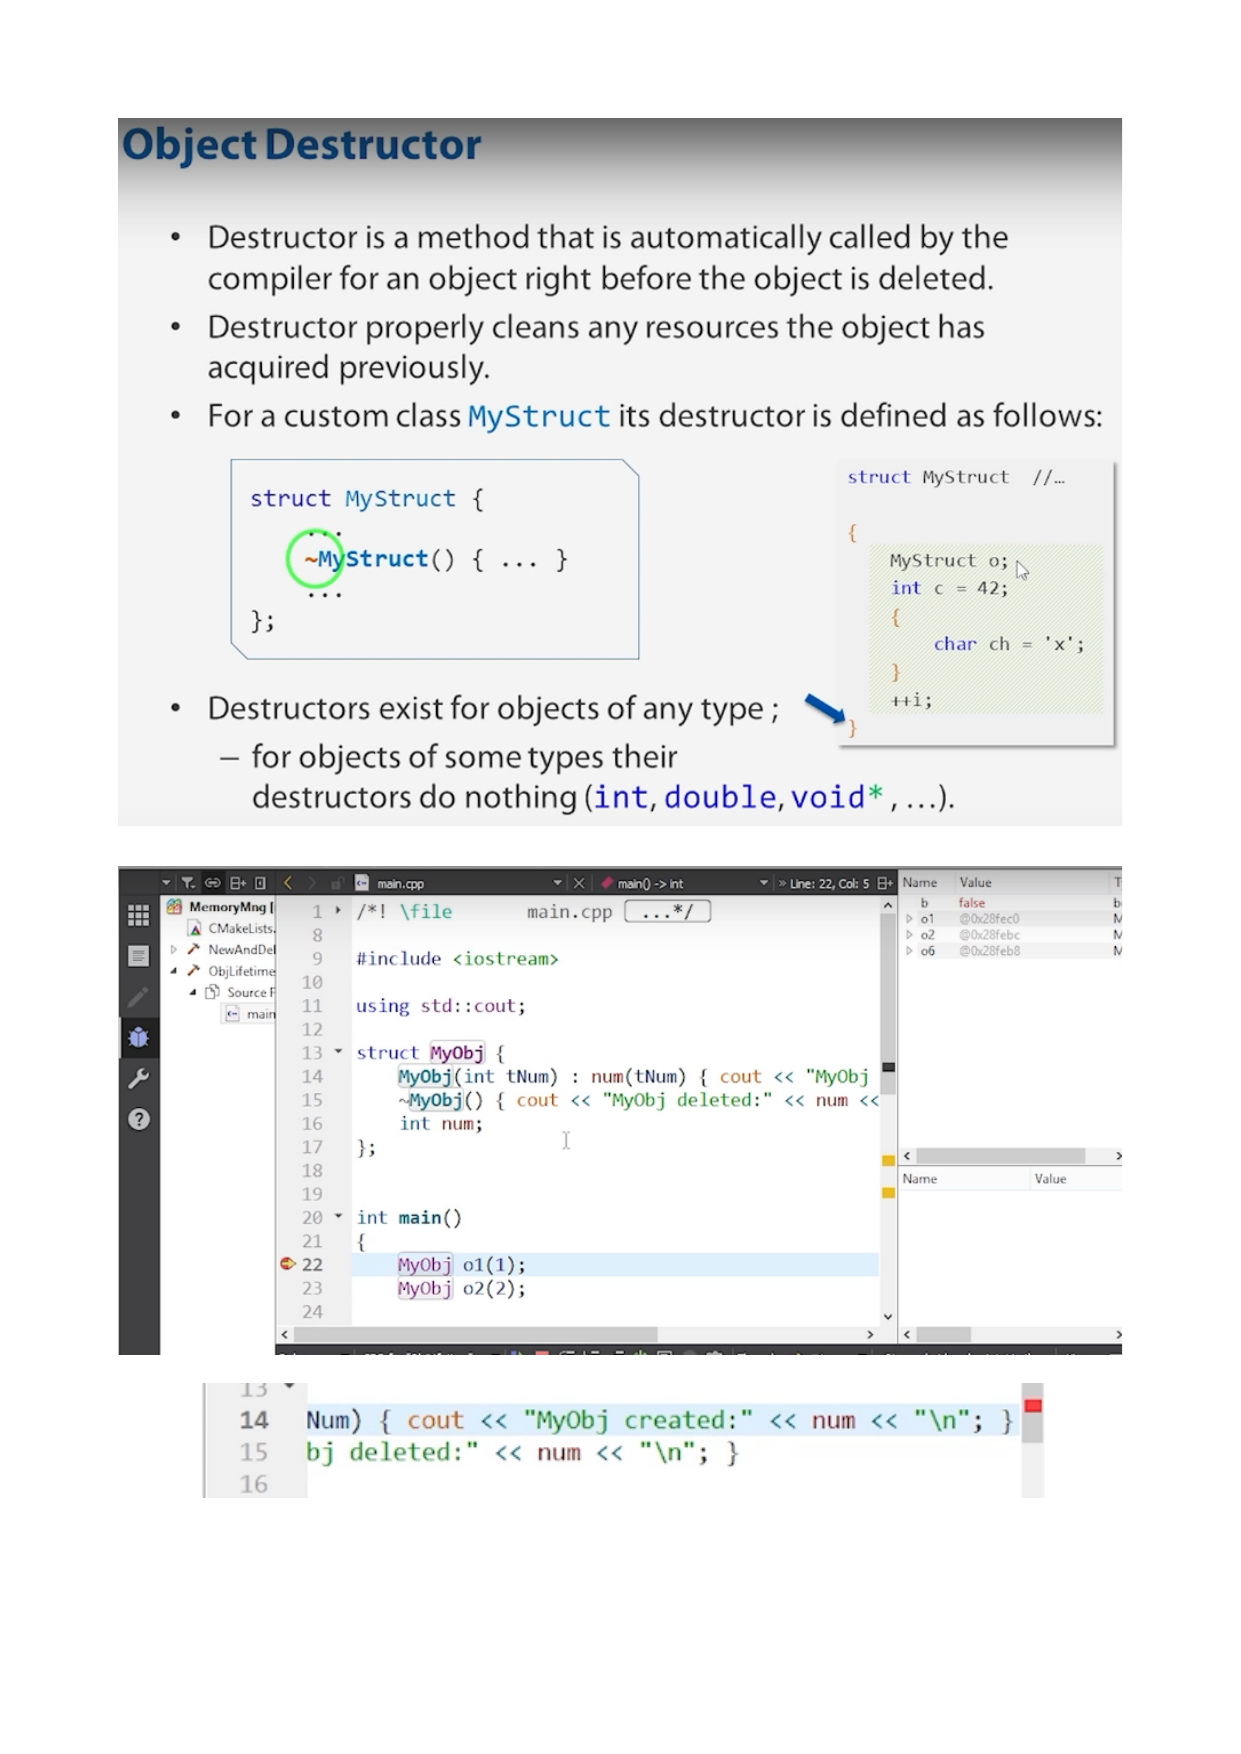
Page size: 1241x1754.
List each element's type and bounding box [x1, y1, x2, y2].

picture [118, 118, 1123, 826]
picture [118, 866, 1123, 1355]
picture [196, 1383, 1045, 1498]
